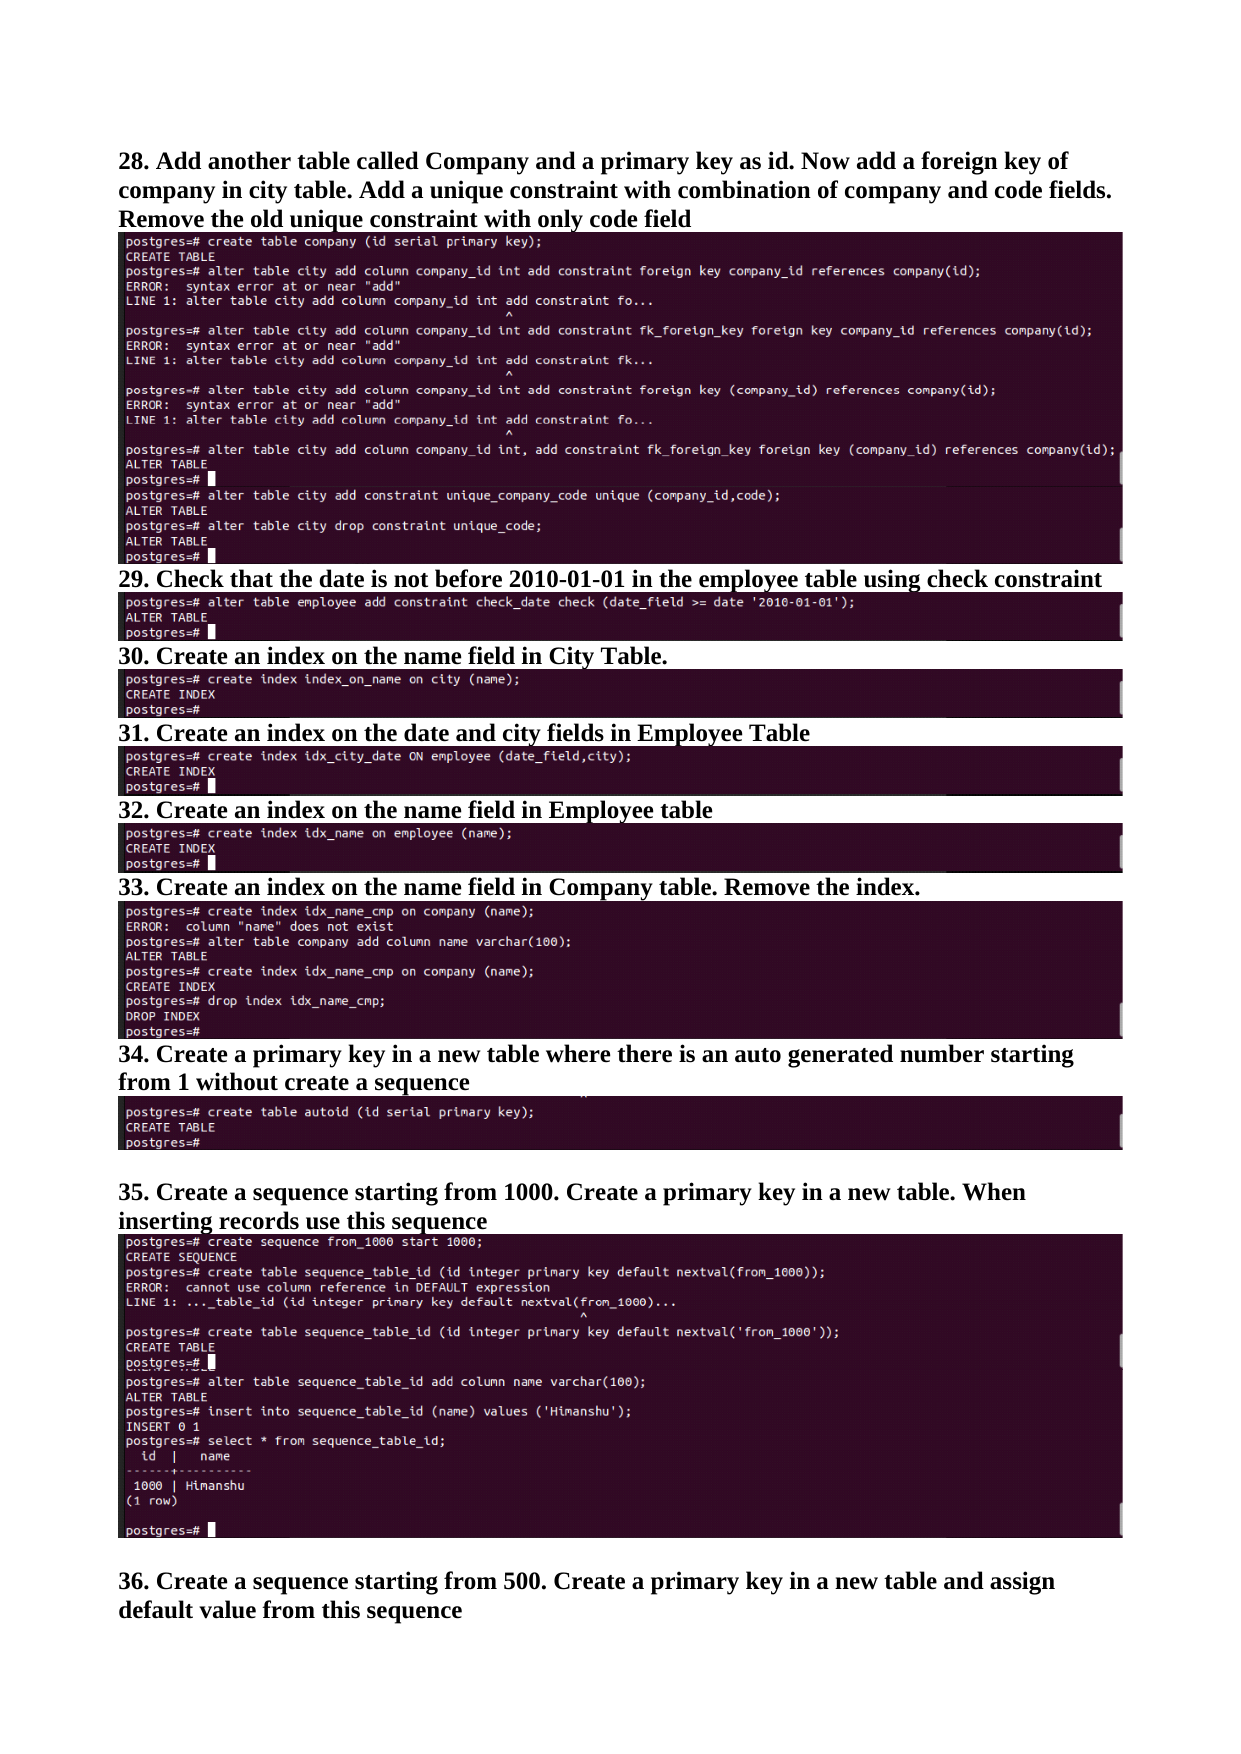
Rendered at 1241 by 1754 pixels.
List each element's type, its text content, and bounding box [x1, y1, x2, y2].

text 30. Create an index on the name field in City Table. [118, 641, 1122, 669]
text 31. Create an index on the date and city fields in Employee Table [118, 718, 1122, 746]
text 29. Check that the date is not before 2010-01-01 in the employee table using check constraint [118, 564, 1122, 592]
text 32. Create an index on the name field in Employee table [118, 796, 1122, 823]
text 33. Create an index on the name field in Company table. Remove the index. [118, 873, 1122, 901]
text 28. Add another table called Company and a primary key as id. Now add a foreign key of company in city table. Add a unique constraint with combination of company and code fields. Remove the old unique constraint with only code field [118, 146, 1122, 232]
text 36. Create a sequence starting from 500. Create a primary key in a new table and assign default value from this sequence [118, 1566, 1122, 1623]
text 34. Create a primary key in a new table where there is an auto generated number starting from 1 without create a sequence [118, 1039, 1122, 1096]
text 35. Create a sequence starting from 1000. Create a primary key in a new table. When inserting records use this sequence [118, 1177, 1122, 1234]
